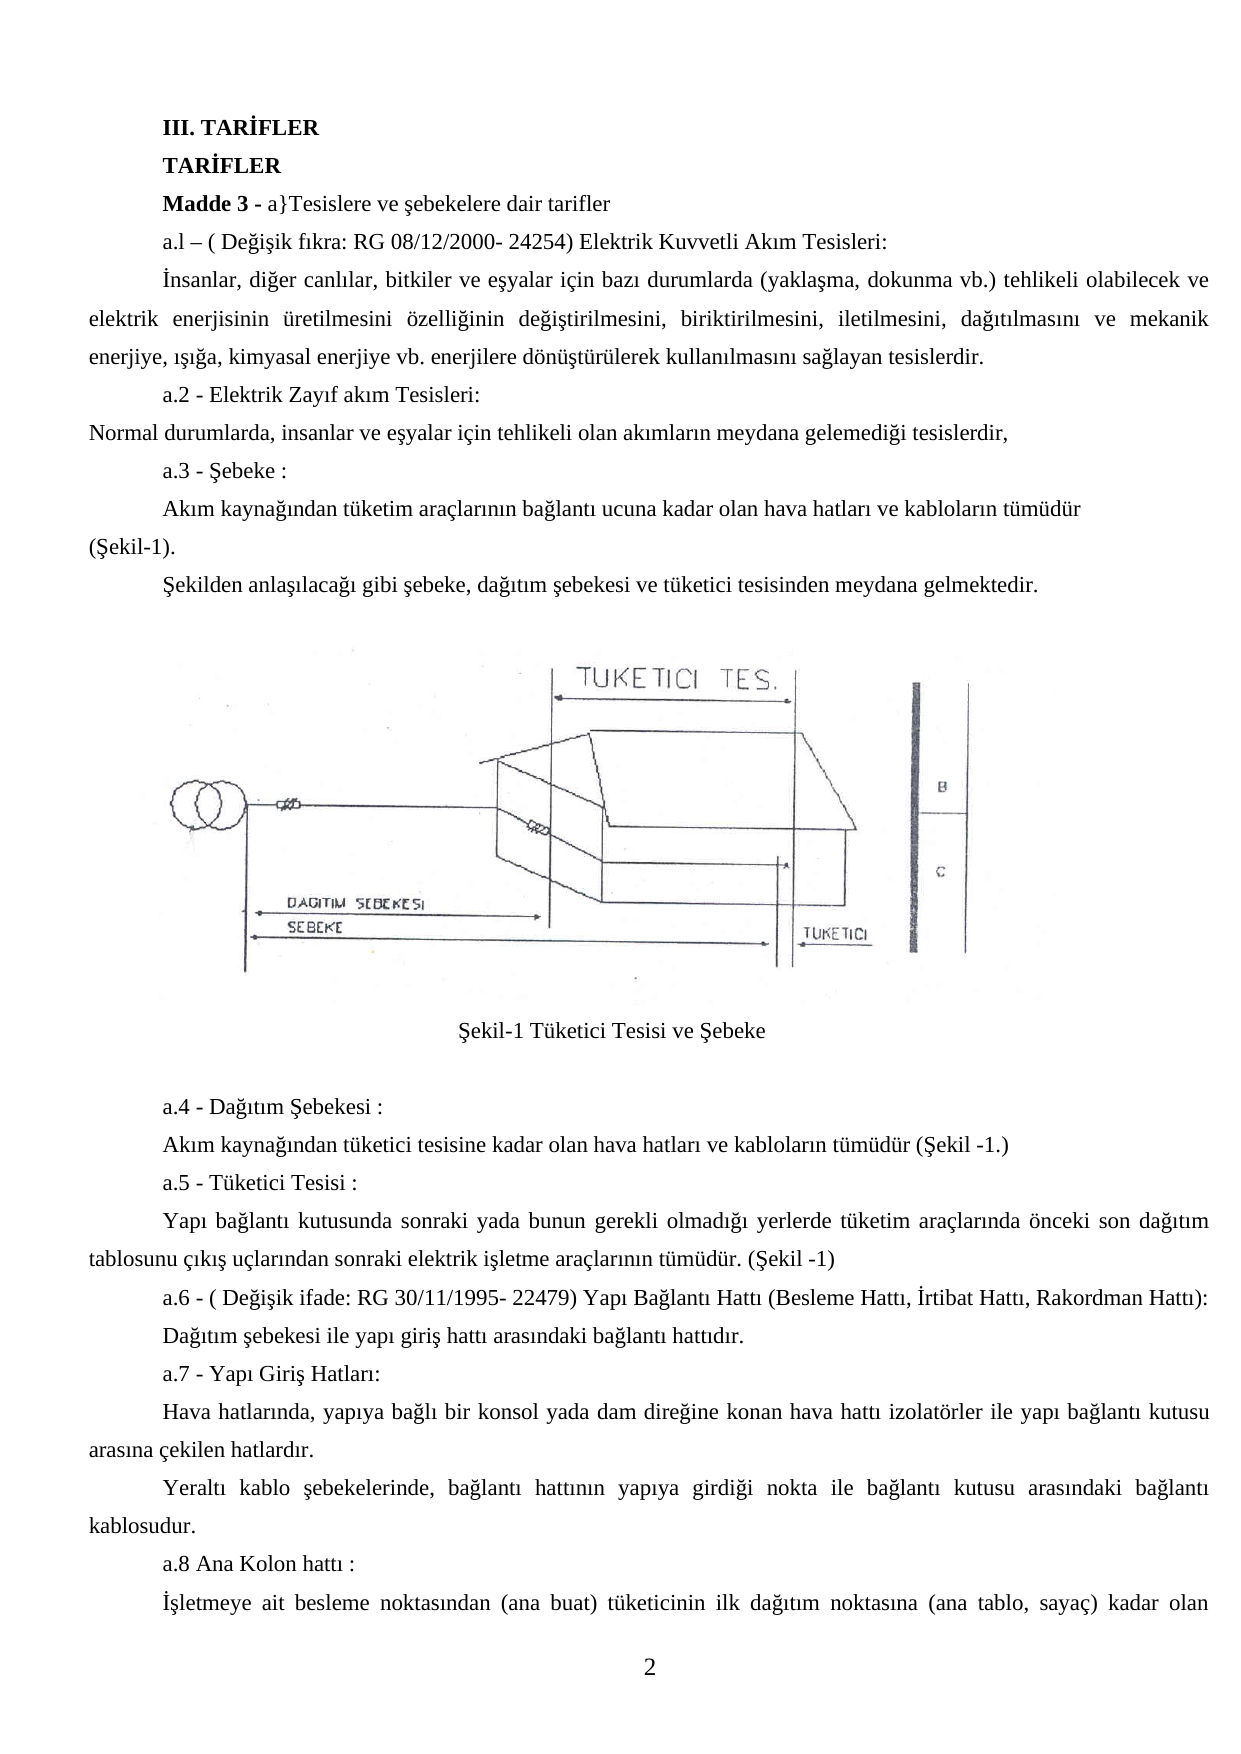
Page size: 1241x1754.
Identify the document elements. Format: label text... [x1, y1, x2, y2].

text Normal durumlarda, insanlar ve eşyalar için tehlikeli olan akımların meydana gelemediği tesislerdir, [88, 420, 1211, 445]
text Yeraltı kablo şebekelerinde, bağlantı hattının yapıya girdiği nokta ile bağlantı kutusu arasındaki bağlantı kablosudur. [88, 1475, 1211, 1539]
text (Şekil-1). [88, 534, 1211, 560]
text Şekil-1 Tüketici Tesisi ve Şebeke [88, 649, 1211, 1043]
text a.6 - ( Değişik ifade: RG 30/11/1995- 22479) Yapı Bağlantı Hattı (Besleme Hattı, İrtibat Hattı, Rakordman Hattı): [88, 1284, 1211, 1310]
text a.l – ( Değişik fıkra: RG 08/12/2000- 24254) Elektrik Kuvvetli Akım Tesisleri: [88, 229, 1211, 255]
text Akım kaynağından tüketim araçlarının bağlantı ucuna kadar olan hava hatları ve kabloların tümüdür [88, 496, 1211, 522]
text Dağıtım şebekesi ile yapı giriş hattı arasındaki bağlantı hattıdır. [88, 1323, 1211, 1348]
text Akım kaynağından tüketici tesisine kadar olan hava hatları ve kabloların tümüdür (Şekil -1.) [88, 1132, 1211, 1157]
text Madde 3 - a}Tesislere ve şebekelere dair tarifler [88, 191, 1211, 217]
text a.7 - Yapı Giriş Hatları: [88, 1361, 1211, 1386]
text İşletmeye ait besleme noktasından (ana buat) tüketicinin ilk dağıtım noktasına (ana tablo, sayaç) kadar olan [88, 1589, 1211, 1615]
text Yapı bağlantı kutusunda sonraki yada bunun gerekli olmadığı yerlerde tüketim araçlarında önceki son dağıtım tablosunu çıkış uçlarından sonraki elektrik işletme araçlarının tümüdür. (Şekil -1) [88, 1208, 1211, 1272]
text a.5 - Tüketici Tesisi : [88, 1170, 1211, 1196]
text Şekilden anlaşılacağı gibi şebeke, dağıtım şebekesi ve tüketici tesisinden meydana gelmektedir. [88, 572, 1211, 598]
text III. TARİFLER [88, 115, 1211, 140]
text a.8 Ana Kolon hattı : [88, 1551, 1211, 1577]
text İnsanlar, diğer canlılar, bitkiler ve eşyalar için bazı durumlarda (yaklaşma, dokunma vb.) tehlikeli olabilecek ve elektrik enerjisinin üretilmesini özelliğinin değiştirilmesini, biriktirilmesini, iletilmesini, dağıtılmasını ve mekanik enerjiye, ışığa, kimyasal enerjiye vb. enerjilere dönüştürülerek kullanılmasını sağlayan tesislerdir. [88, 267, 1211, 369]
text a.3 - Şebeke : [88, 458, 1211, 483]
text a.4 - Dağıtım Şebekesi : [88, 1094, 1211, 1119]
text Hava hatlarında, yapıya bağlı bir konsol yada dam direğine konan hava hattı izolatörler ile yapı bağlantı kutusu arasına çekilen hatlardır. [88, 1399, 1211, 1462]
text a.2 - Elektrik Zayıf akım Tesisleri: [88, 382, 1211, 407]
picture [139, 638, 1055, 1005]
text TARİFLER [88, 153, 1211, 178]
